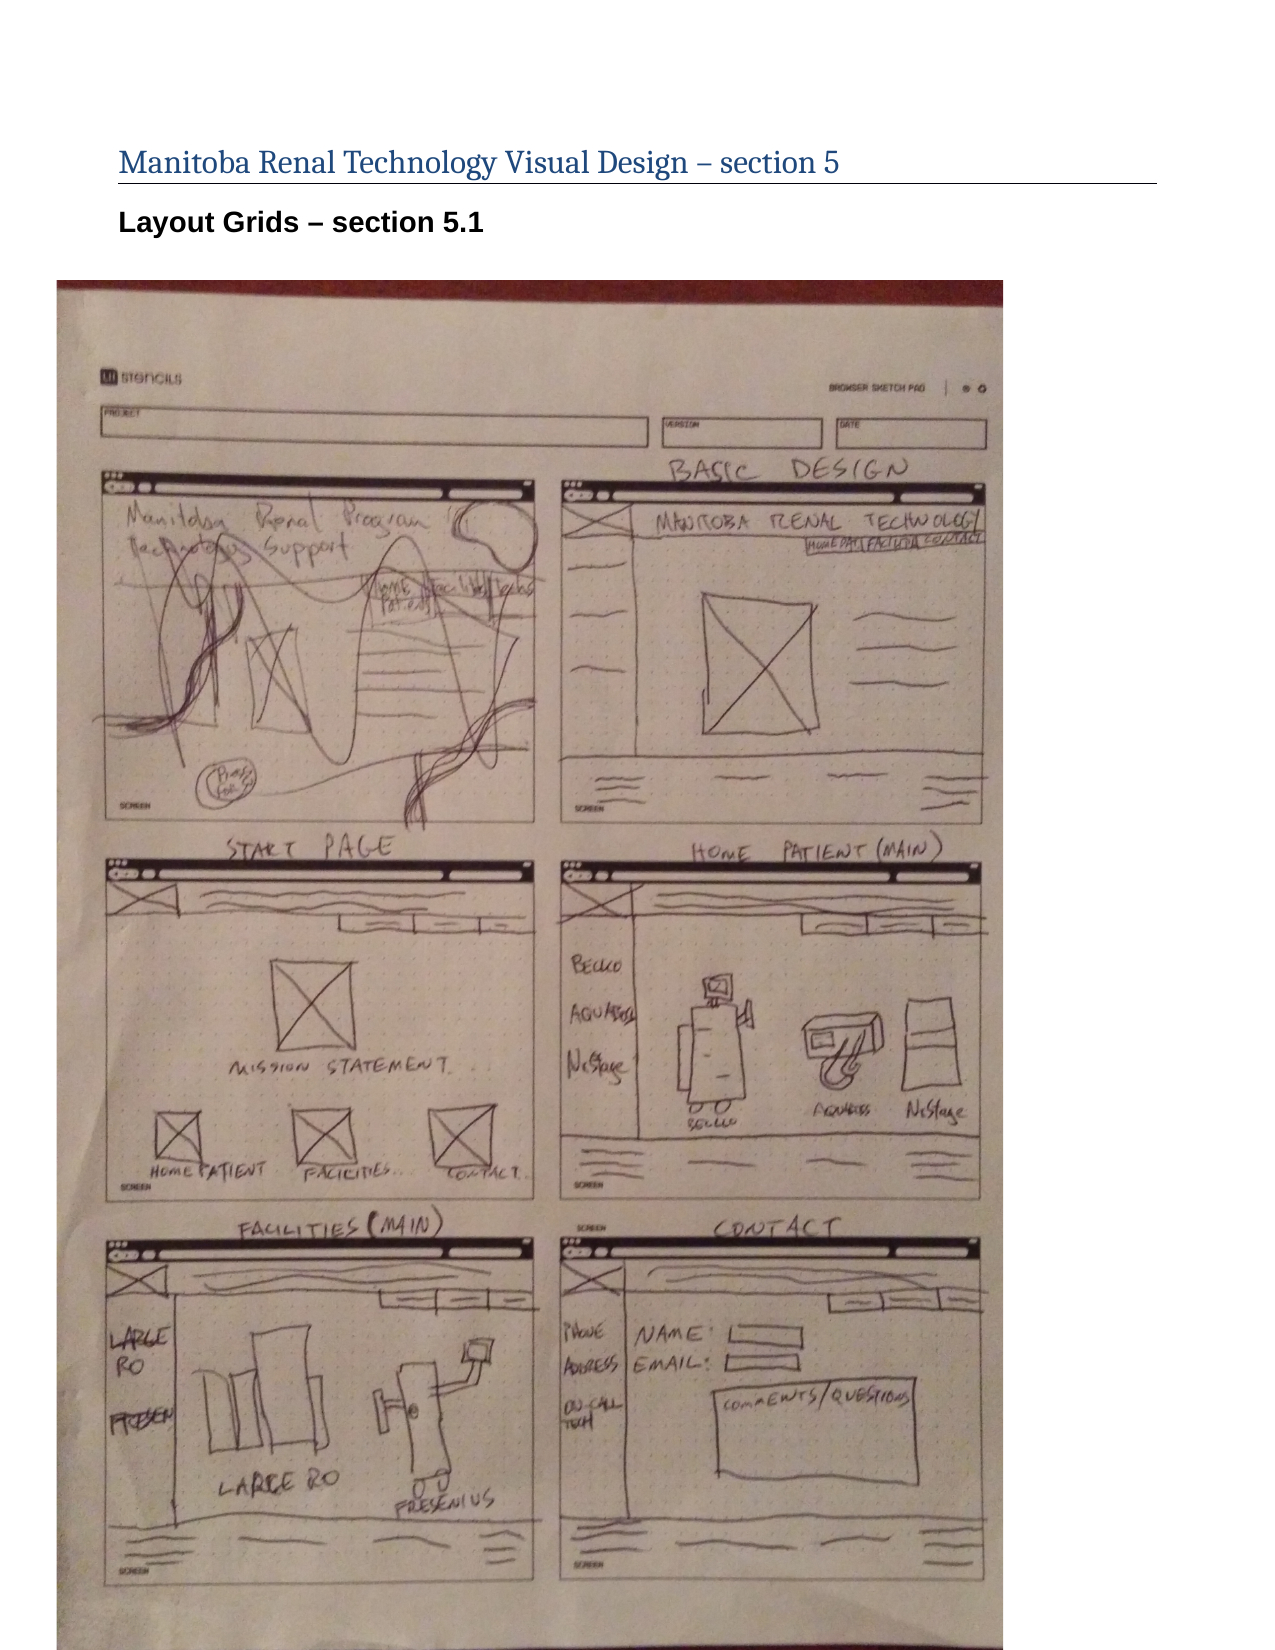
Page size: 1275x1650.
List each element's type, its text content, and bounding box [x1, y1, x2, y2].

subtitle Manitoba Renal Technology Visual Design – section 5 [118, 143, 1157, 183]
picture [56, 280, 1004, 1650]
subtitle Layout Grids – section 5.1 [118, 205, 1157, 239]
